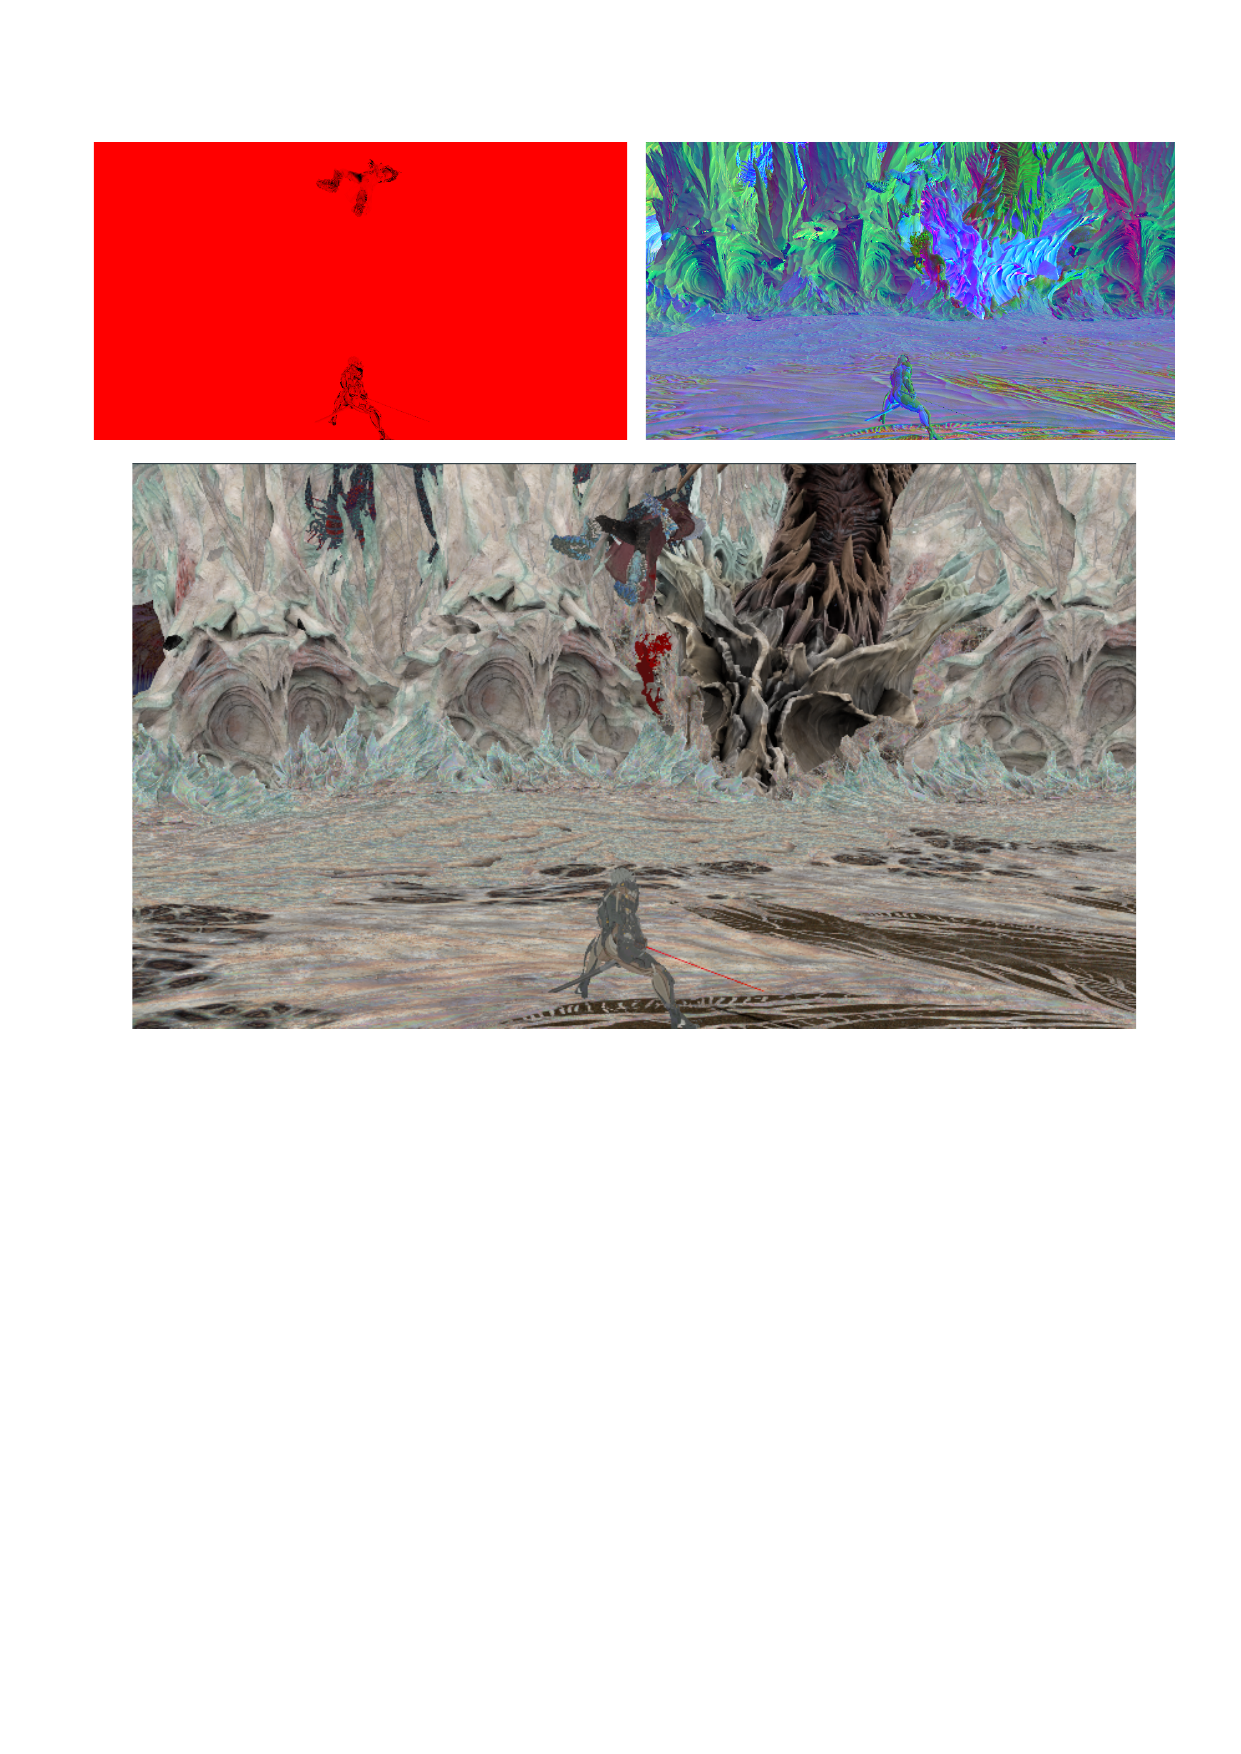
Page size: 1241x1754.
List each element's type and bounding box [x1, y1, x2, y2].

picture [132, 463, 1137, 1029]
picture [93, 142, 628, 440]
picture [645, 142, 1175, 440]
